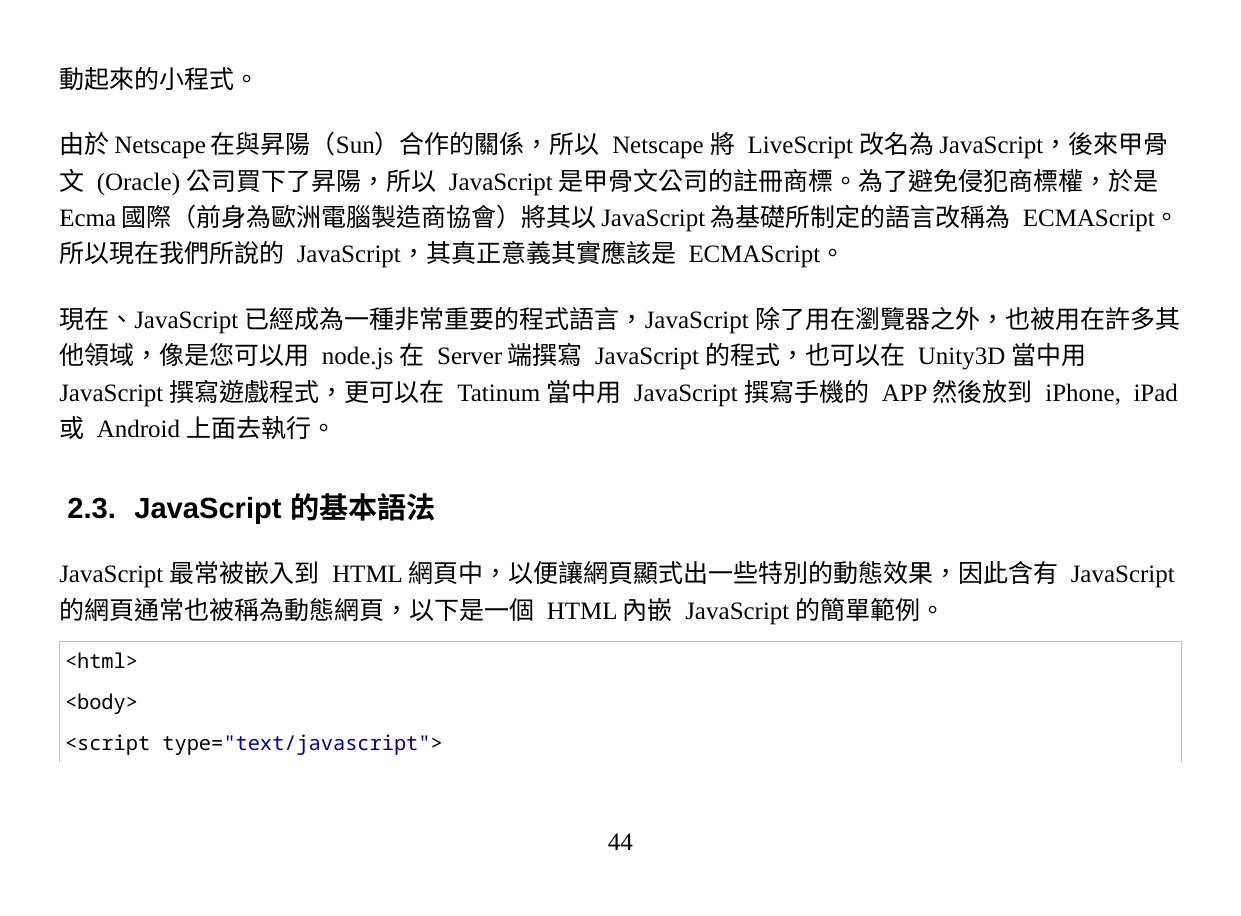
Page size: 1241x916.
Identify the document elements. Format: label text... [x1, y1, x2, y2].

text 現在、JavaScript 已經成為一種非常重要的程式語言，JavaScript 除了用在瀏覽器之外，也被用在許多其他領域，像是您可以用 node.js 在 Server端撰寫 JavaScript 的程式，也可以在 Unity3D 當中用 JavaScript 撰寫遊戲程式，更可以在 Tatinum 當中用 JavaScript 撰寫手機的 APP 然後放到 iPhone, iPad 或 Android 上面去執行。 [59, 299, 1181, 444]
subtitle JavaScript 的基本語法 [59, 484, 1181, 527]
text 動起來的小程式。 [59, 59, 1181, 95]
table_header <html> <body> <script type="text/javascript"> [60, 642, 1181, 762]
text 由於Netscape在與昇陽（Sun）合作的關係，所以 Netscape 將 LiveScript 改名為JavaScript，後來甲骨文 (Oracle) 公司買下了昇陽，所以 JavaScript是甲骨文公司的註冊商標。為了避免侵犯商標權，於是 Ecma國際（前身為歐洲電腦製造商協會）將其以JavaScript為基礎所制定的語言改稱為 ECMAScript。所以現在我們所說的 JavaScript，其真正意義其實應該是 ECMAScript。 [59, 125, 1181, 270]
text JavaScript 最常被嵌入到 HTML 網頁中，以便讓網頁顯式出一些特別的動態效果，因此含有 JavaScript 的網頁通常也被稱為動態網頁，以下是一個 HTML 內嵌 JavaScript 的簡單範例。 [59, 554, 1181, 626]
